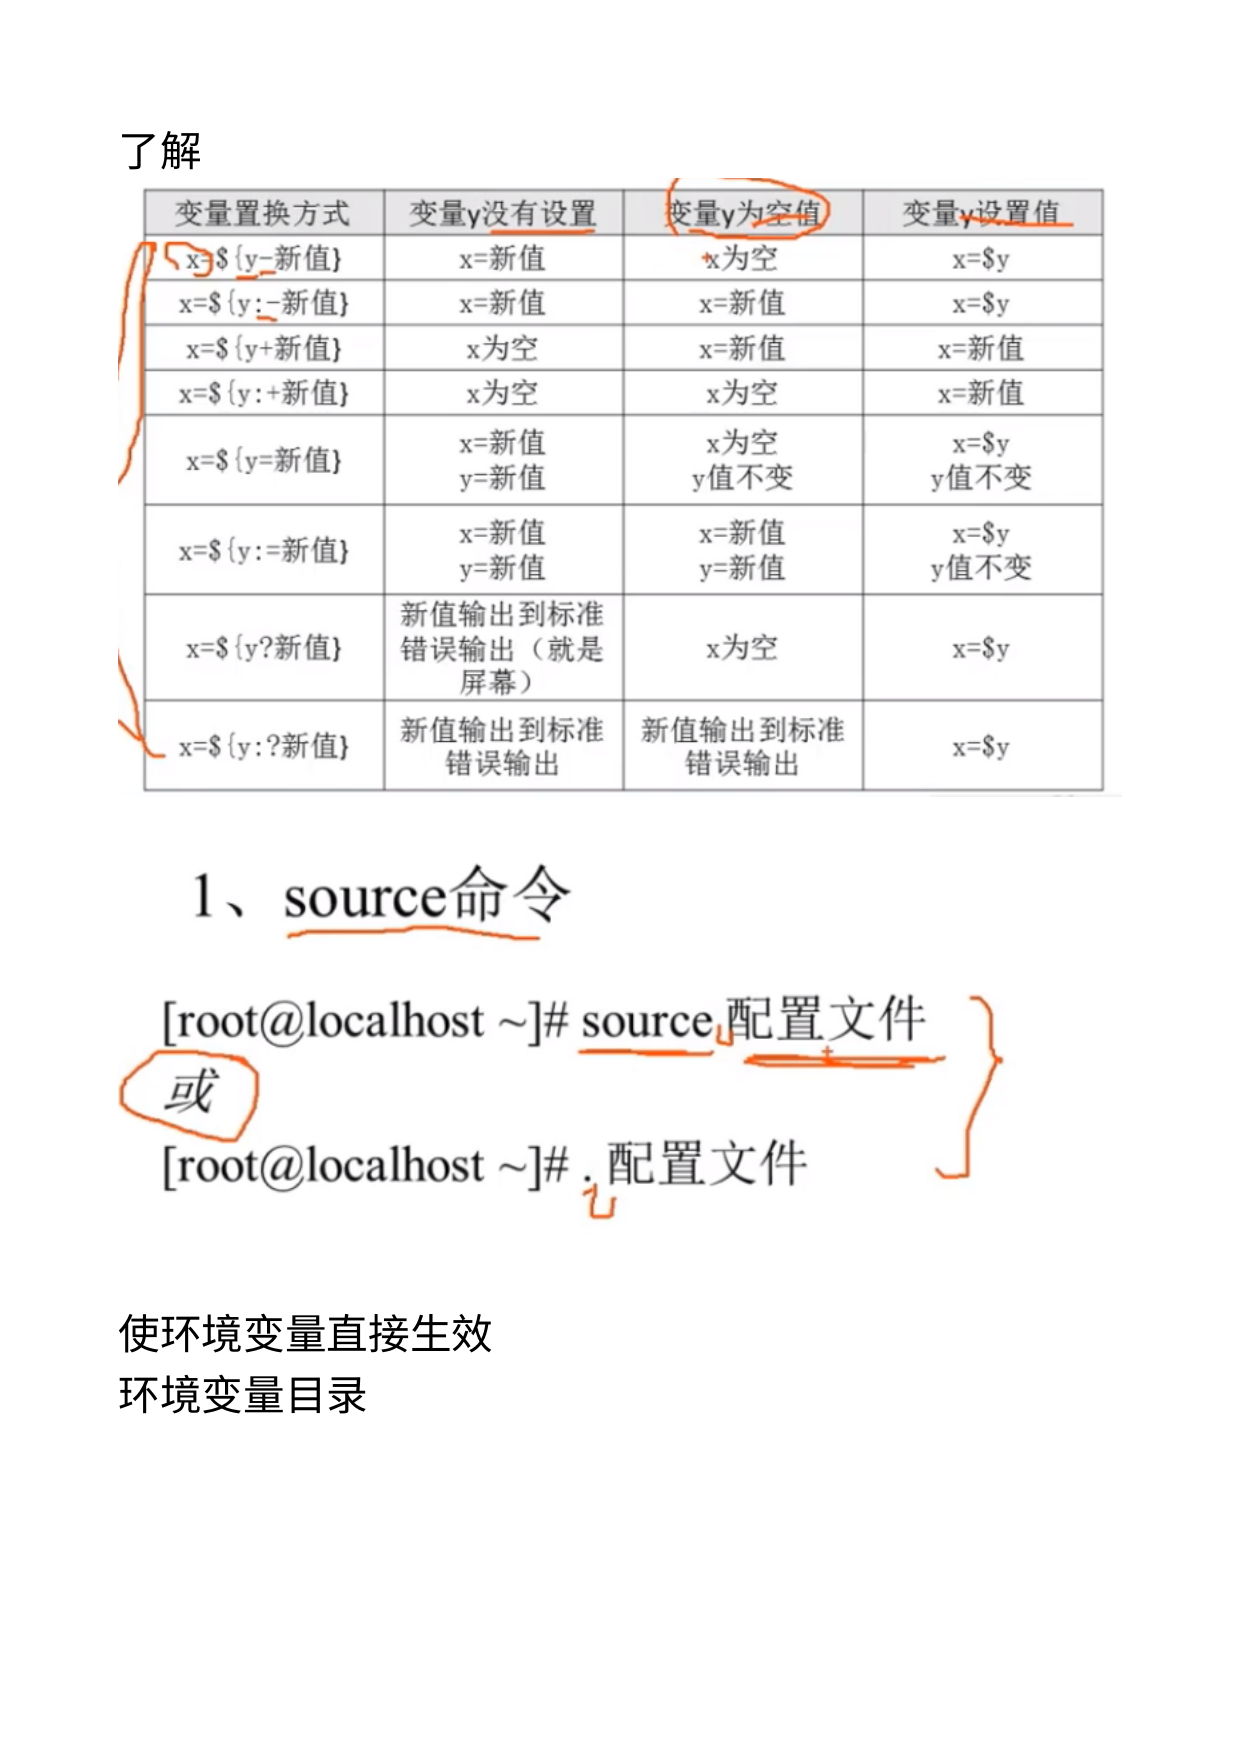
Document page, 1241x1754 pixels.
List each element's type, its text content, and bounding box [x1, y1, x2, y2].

picture [118, 178, 1123, 797]
text 环境变量目录 [118, 1362, 1122, 1422]
text 了解 [118, 118, 1122, 178]
picture [118, 845, 1123, 1302]
text 使环境变量直接生效 [118, 1302, 1122, 1362]
